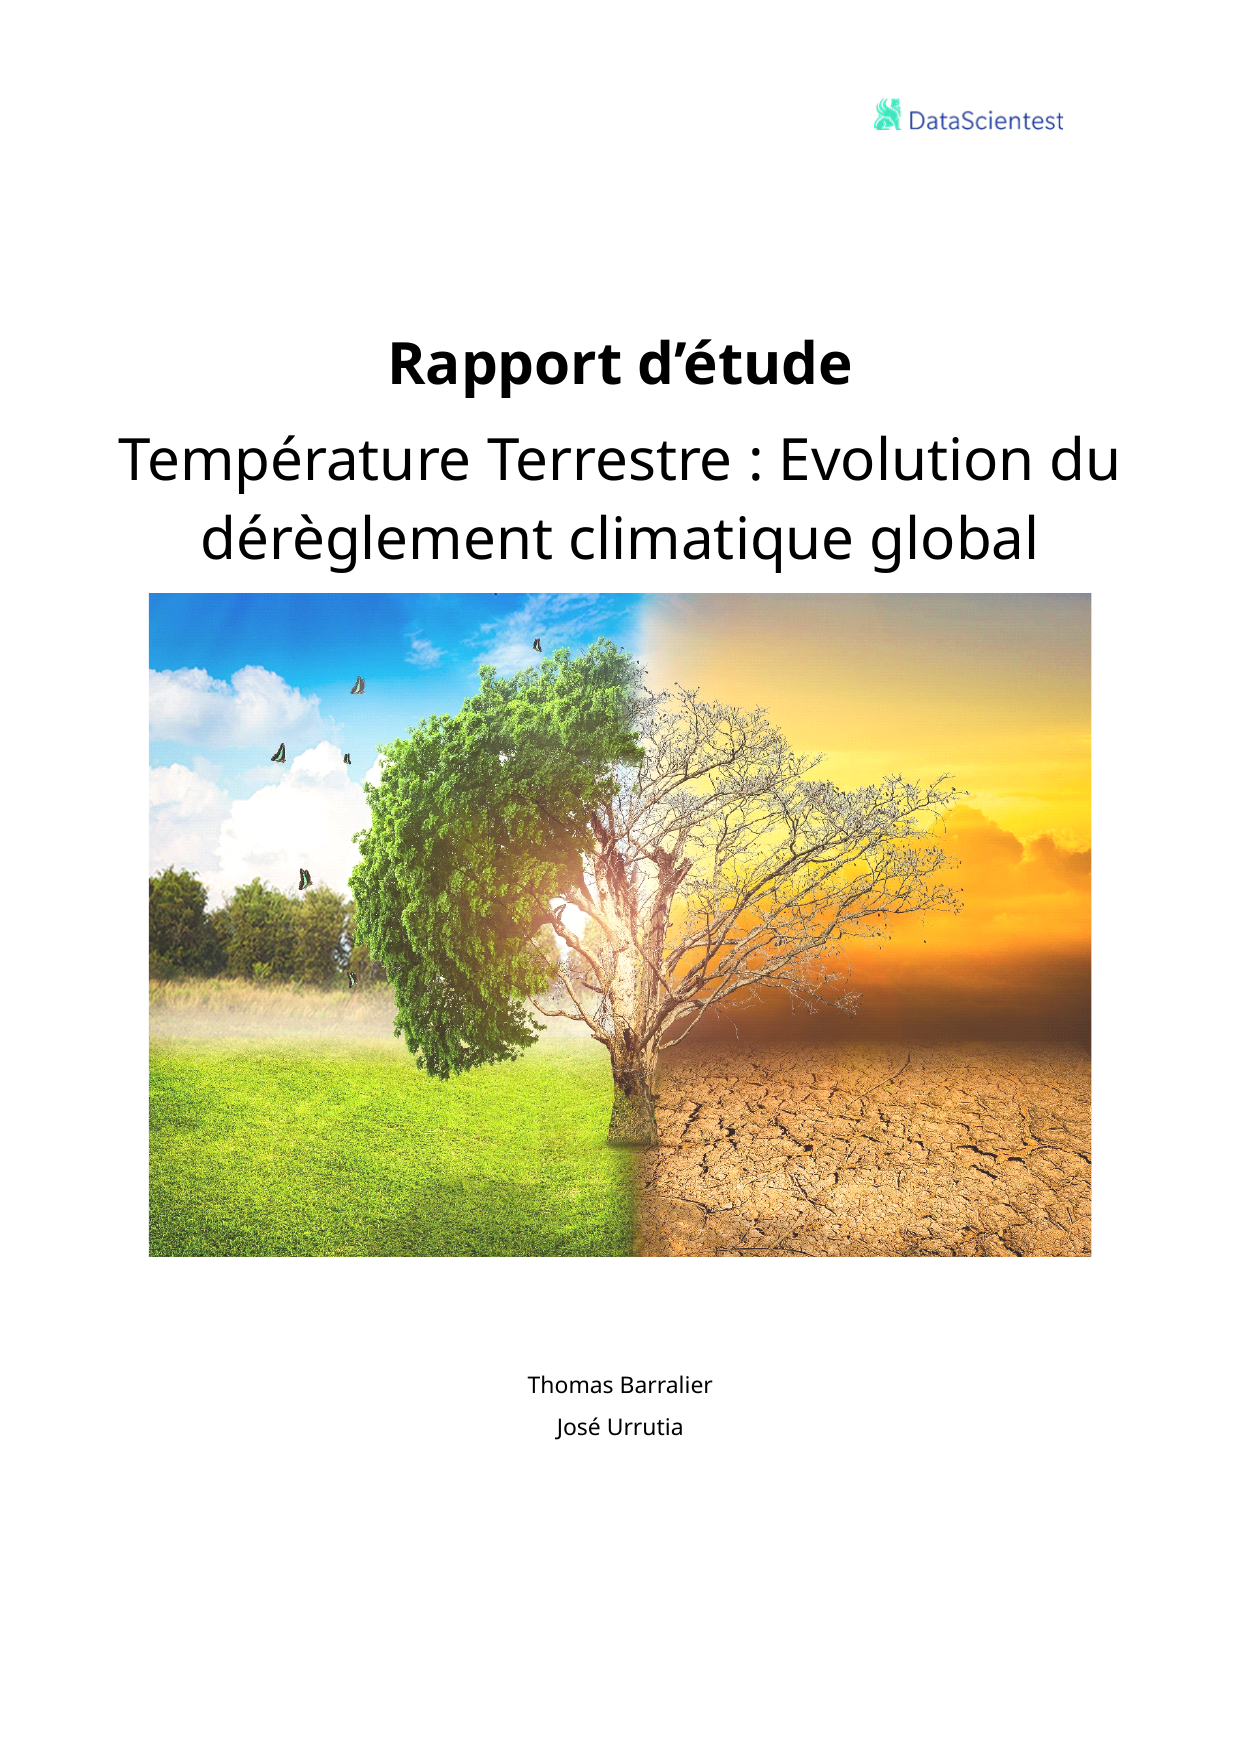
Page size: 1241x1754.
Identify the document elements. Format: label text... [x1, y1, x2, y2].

text Thomas Barralier [118, 1369, 1122, 1401]
text Température Terrestre : Evolution du dérèglement climatique global [118, 418, 1122, 577]
text Rapport d’étude [118, 322, 1122, 401]
text José Urrutia [118, 1411, 1122, 1442]
